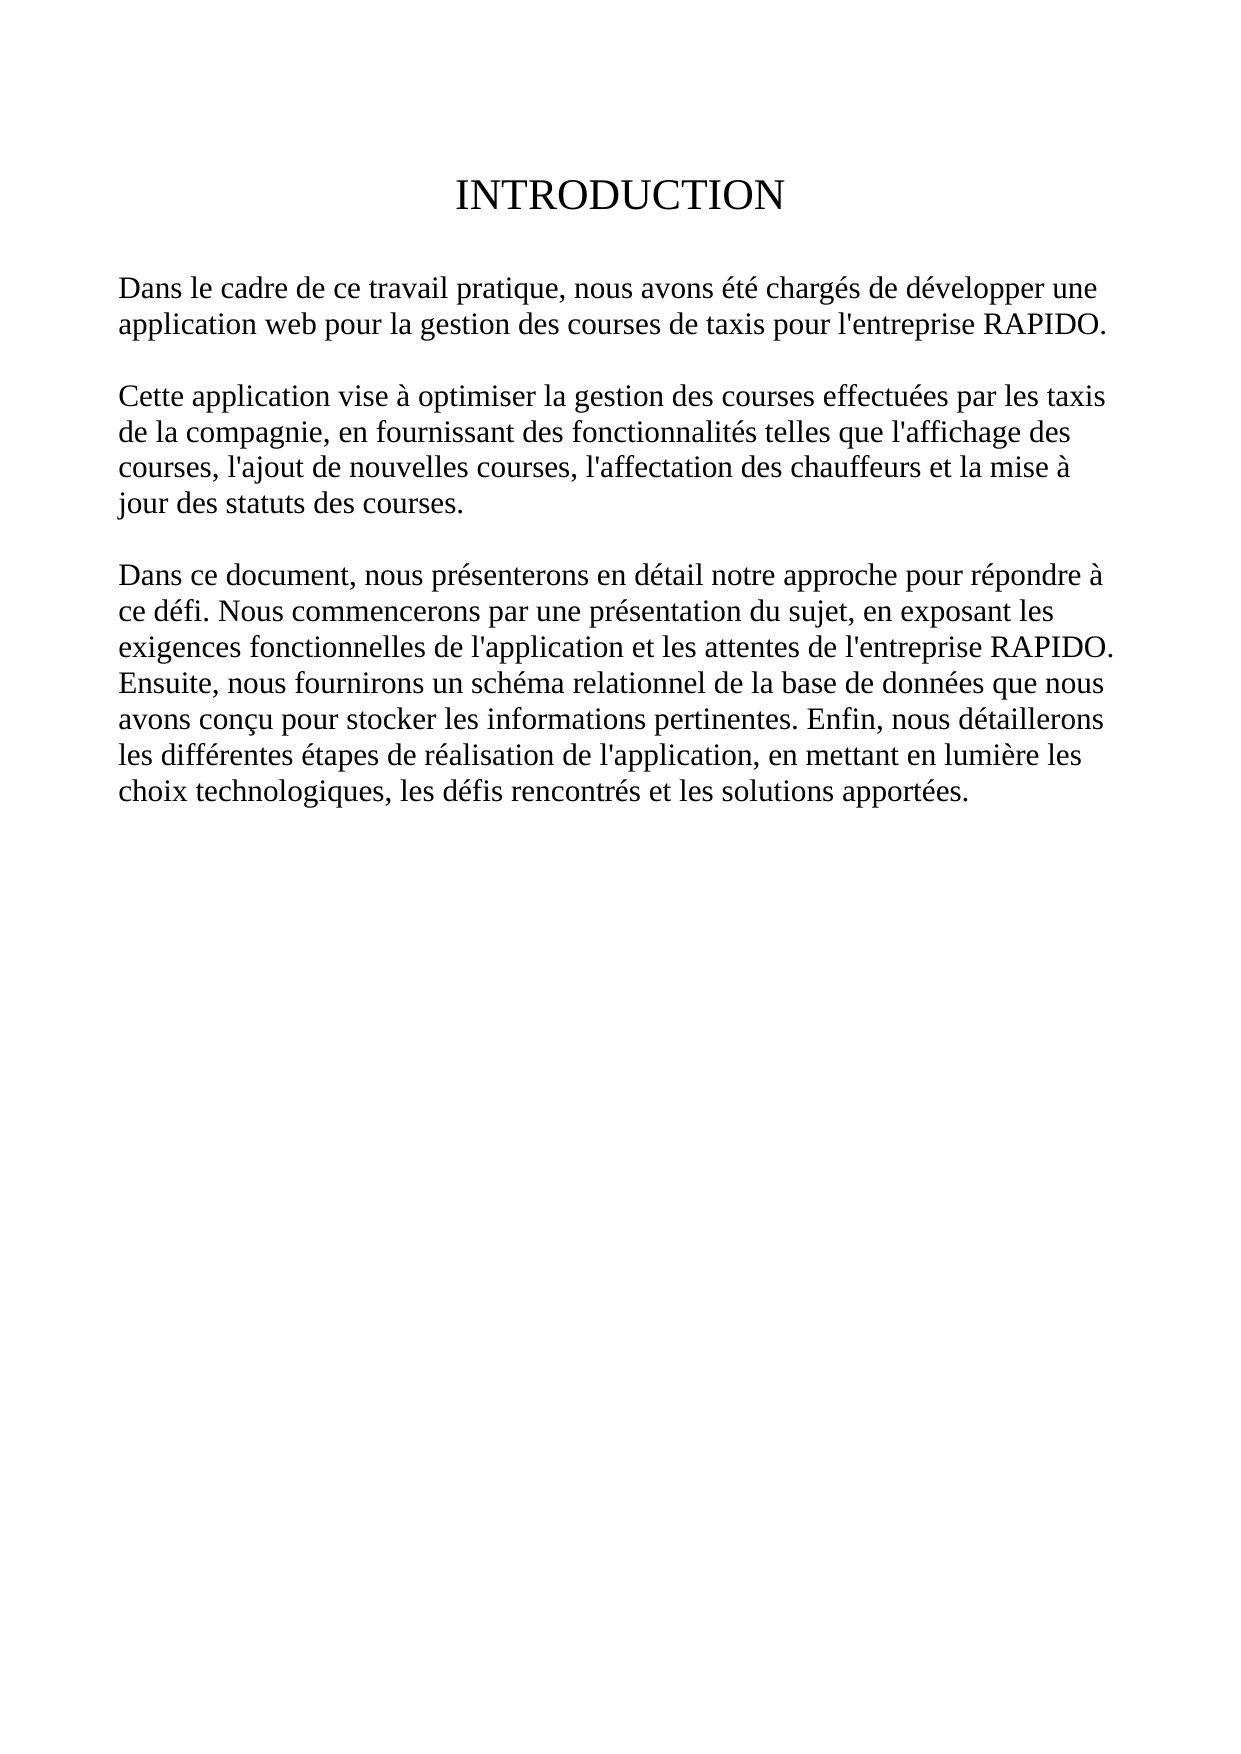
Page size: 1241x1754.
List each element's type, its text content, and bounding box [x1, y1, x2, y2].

text Dans ce document, nous présenterons en détail notre approche pour répondre à ce défi. Nous commencerons par une présentation du sujet, en exposant les exigences fonctionnelles de l'application et les attentes de l'entreprise RAPIDO. Ensuite, nous fournirons un schéma relationnel de la base de données que nous avons conçu pour stocker les informations pertinentes. Enfin, nous détaillerons les différentes étapes de réalisation de l'application, en mettant en lumière les choix technologiques, les défis rencontrés et les solutions apportées. [118, 557, 1122, 808]
text Dans le cadre de ce travail pratique, nous avons été chargés de développer une application web pour la gestion des courses de taxis pour l'entreprise RAPIDO. [118, 269, 1122, 341]
text INTRODUCTION [118, 168, 1122, 219]
text Cette application vise à optimiser la gestion des courses effectuées par les taxis de la compagnie, en fournissant des fonctionnalités telles que l'affichage des courses, l'ajout de nouvelles courses, l'affectation des chauffeurs et la mise à jour des statuts des courses. [118, 377, 1122, 521]
